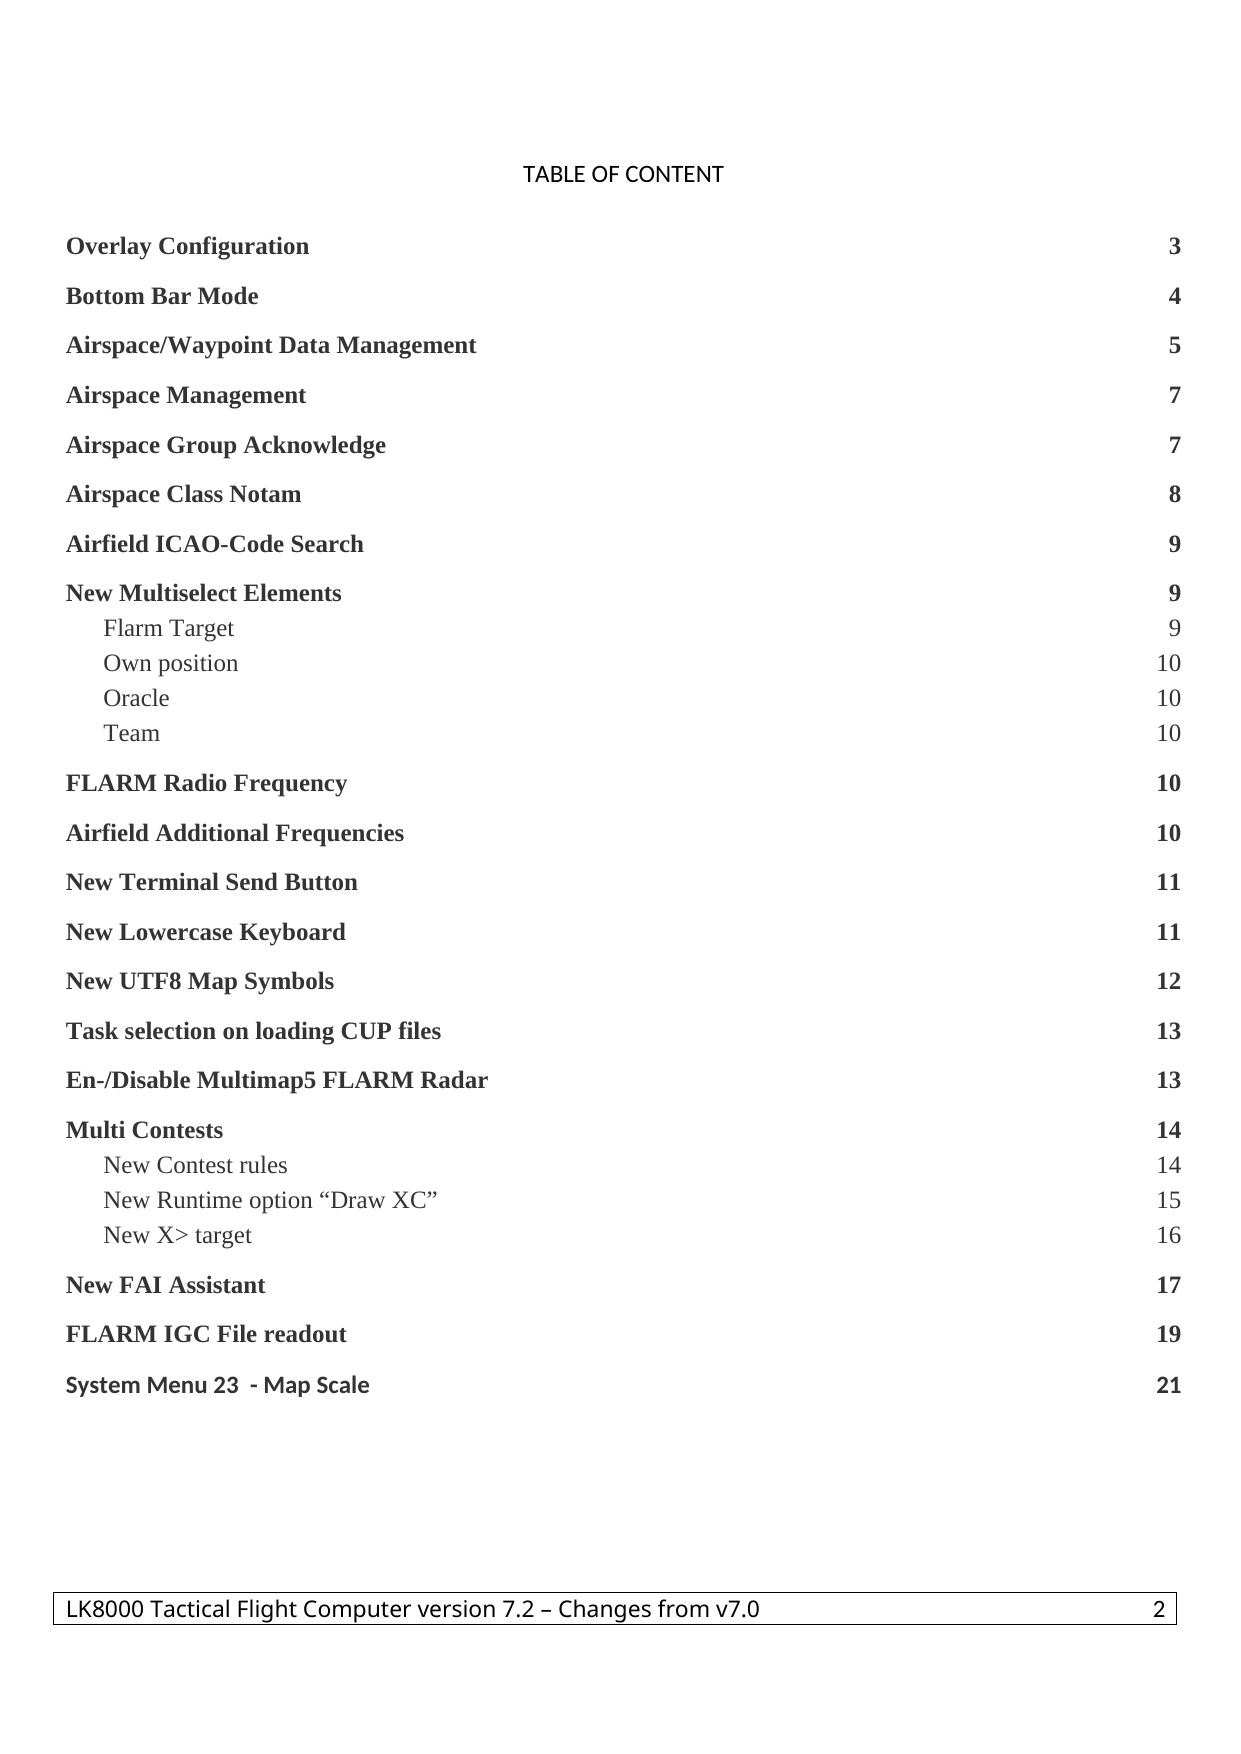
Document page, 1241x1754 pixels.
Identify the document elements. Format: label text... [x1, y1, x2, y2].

text Team 10 [103, 718, 1181, 747]
text Airspace Management 7 [66, 380, 1181, 409]
text Airspace Class Notam 8 [66, 479, 1181, 508]
text Flarm Target 9 [103, 613, 1181, 642]
text Airspace/Waypoint Data Management 5 [66, 331, 1181, 359]
text Oracle 10 [103, 683, 1181, 712]
text FLARM IGC File readout 19 [66, 1319, 1181, 1348]
text Airfield Additional Frequencies 10 [66, 818, 1181, 846]
text TABLE OF CONTENT [66, 158, 1181, 188]
text New Terminal Send Button 11 [66, 867, 1181, 896]
text Airfield ICAO-Code Search 9 [66, 529, 1181, 558]
text New Lowercase Keyboard 11 [66, 917, 1181, 946]
text Overlay Configuration 3 [66, 231, 1181, 260]
text Own position 10 [103, 648, 1181, 677]
text New X> target 16 [103, 1220, 1181, 1249]
text New FAI Assistant 17 [66, 1270, 1181, 1298]
text En-/Disable Multimap5 FLARM Radar 13 [66, 1066, 1181, 1094]
text Airspace Group Acknowledge 7 [66, 430, 1181, 458]
text New Multiselect Elements 9 [66, 578, 1181, 607]
text System Menu 23 - Map Scale 21 [66, 1369, 1181, 1399]
text Multi Contests 14 [66, 1115, 1181, 1144]
text New Contest rules 14 [103, 1150, 1181, 1179]
text New UTF8 Map Symbols 12 [66, 966, 1181, 995]
text Bottom Bar Mode 4 [66, 281, 1181, 310]
text Task selection on loading CUP files 13 [66, 1016, 1181, 1045]
text New Runtime option “Draw XC” 15 [103, 1185, 1181, 1214]
text FLARM Radio Frequency 10 [66, 768, 1181, 797]
